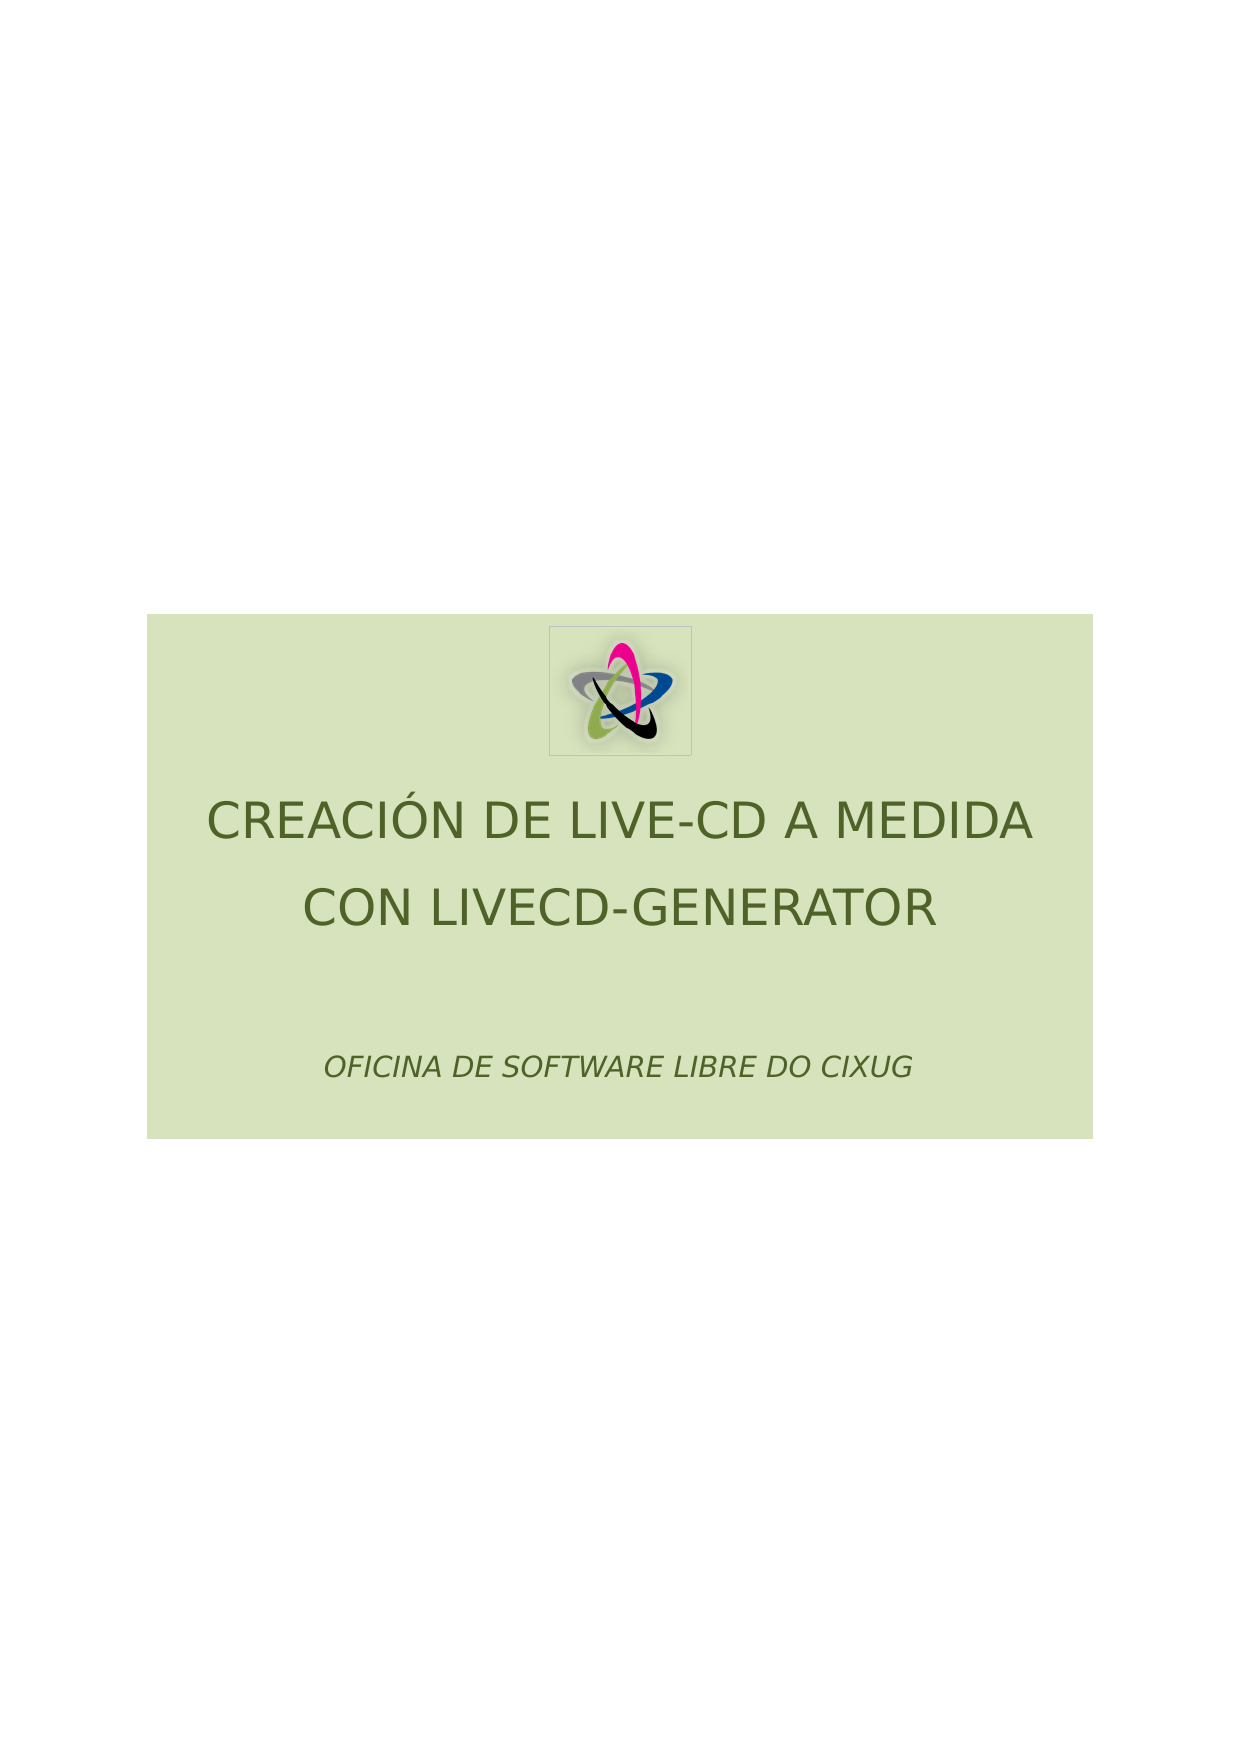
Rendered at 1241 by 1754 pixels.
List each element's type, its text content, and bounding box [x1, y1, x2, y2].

picture [552, 629, 689, 753]
title Creación de Live-CD a medida con livecd-generator [206, 792, 1034, 937]
subtitle Oficina de software libre do cixug [206, 1050, 1034, 1084]
